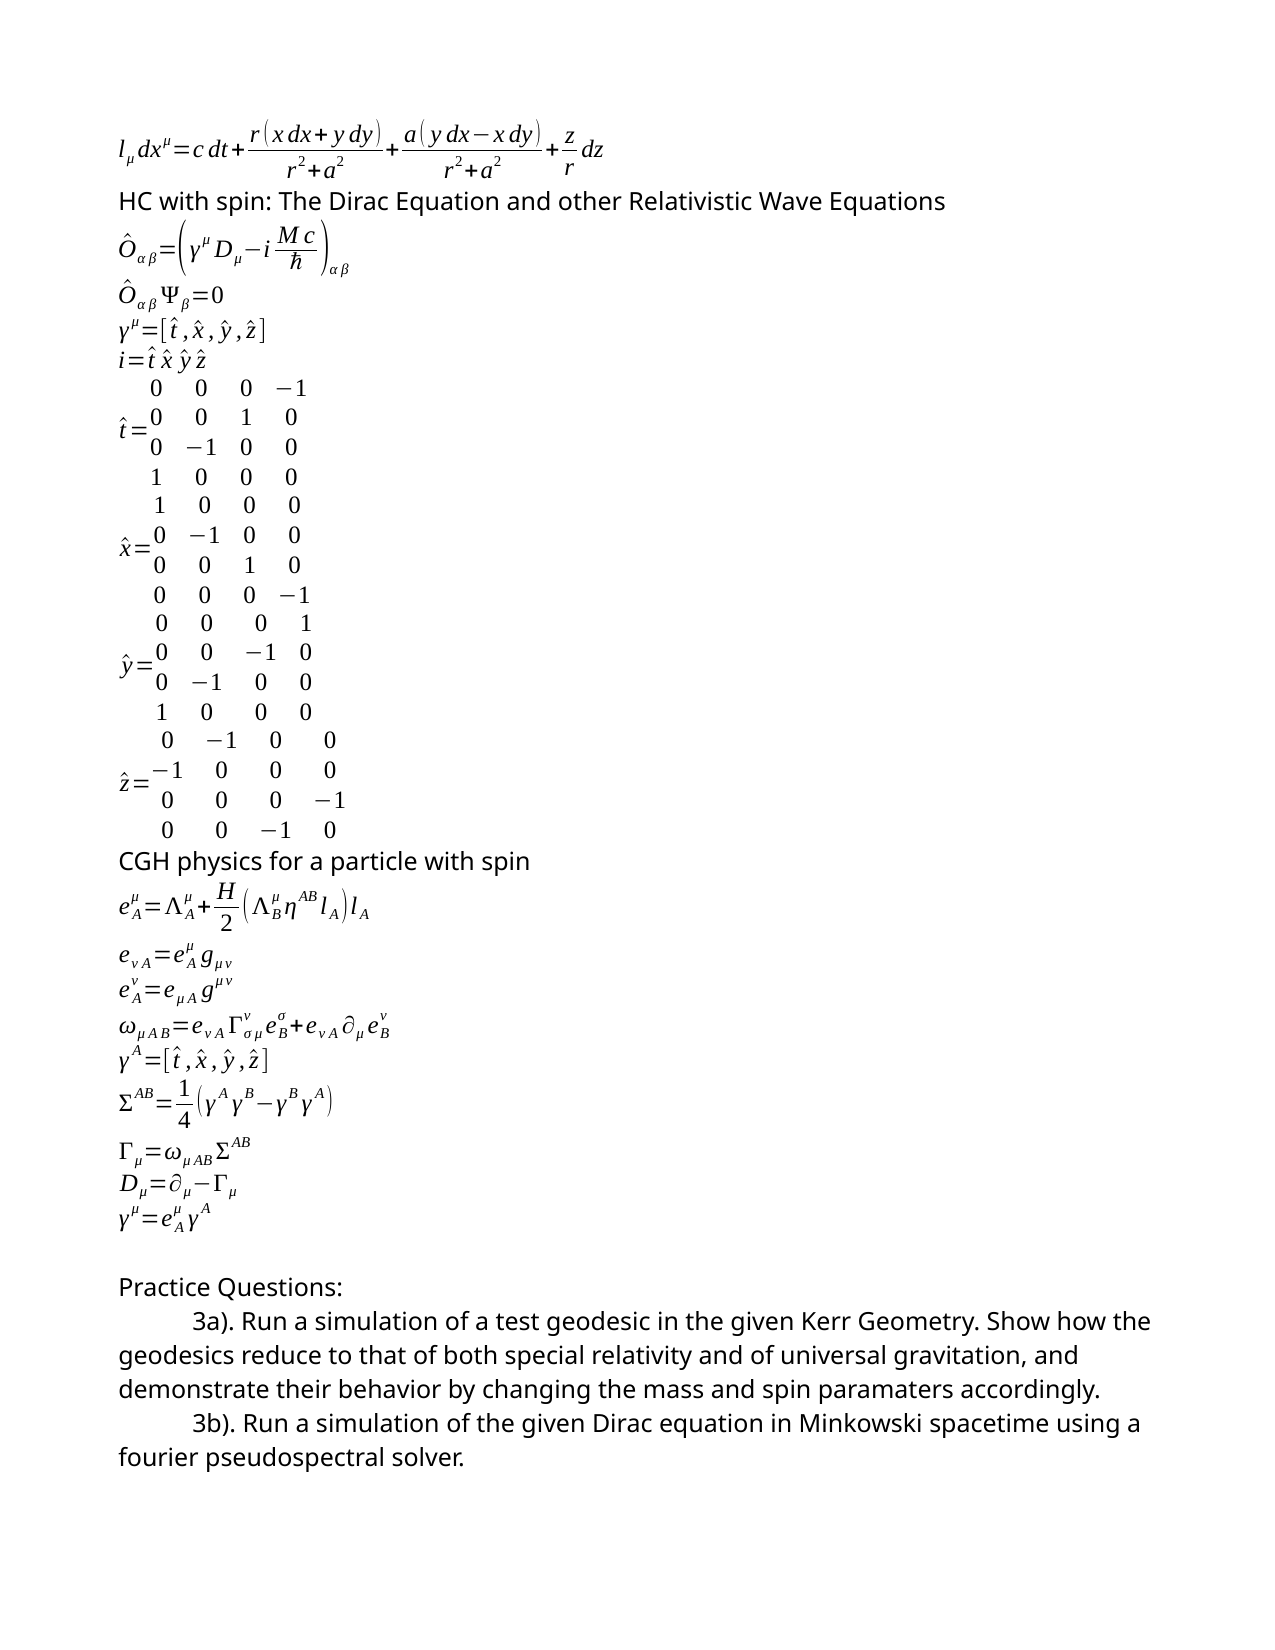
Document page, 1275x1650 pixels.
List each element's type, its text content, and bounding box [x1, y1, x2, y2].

text 3a). Run a simulation of a test geodesic in the given Kerr Geometry. Show how the geodesics reduce to that of both special relativity and of universal gravitation, and demonstrate their behavior by changing the mass and spin paramaters accordingly. [118, 1304, 1157, 1406]
text CGH physics for a particle with spin [118, 843, 1157, 878]
text Practice Questions: [118, 1269, 1157, 1304]
text 3b). Run a simulation of the given Dirac equation in Minkowski spacetime using a fourier pseudospectral solver. [118, 1406, 1157, 1474]
text HC with spin: The Dirac Equation and other Relativistic Wave Equations [118, 184, 1157, 218]
